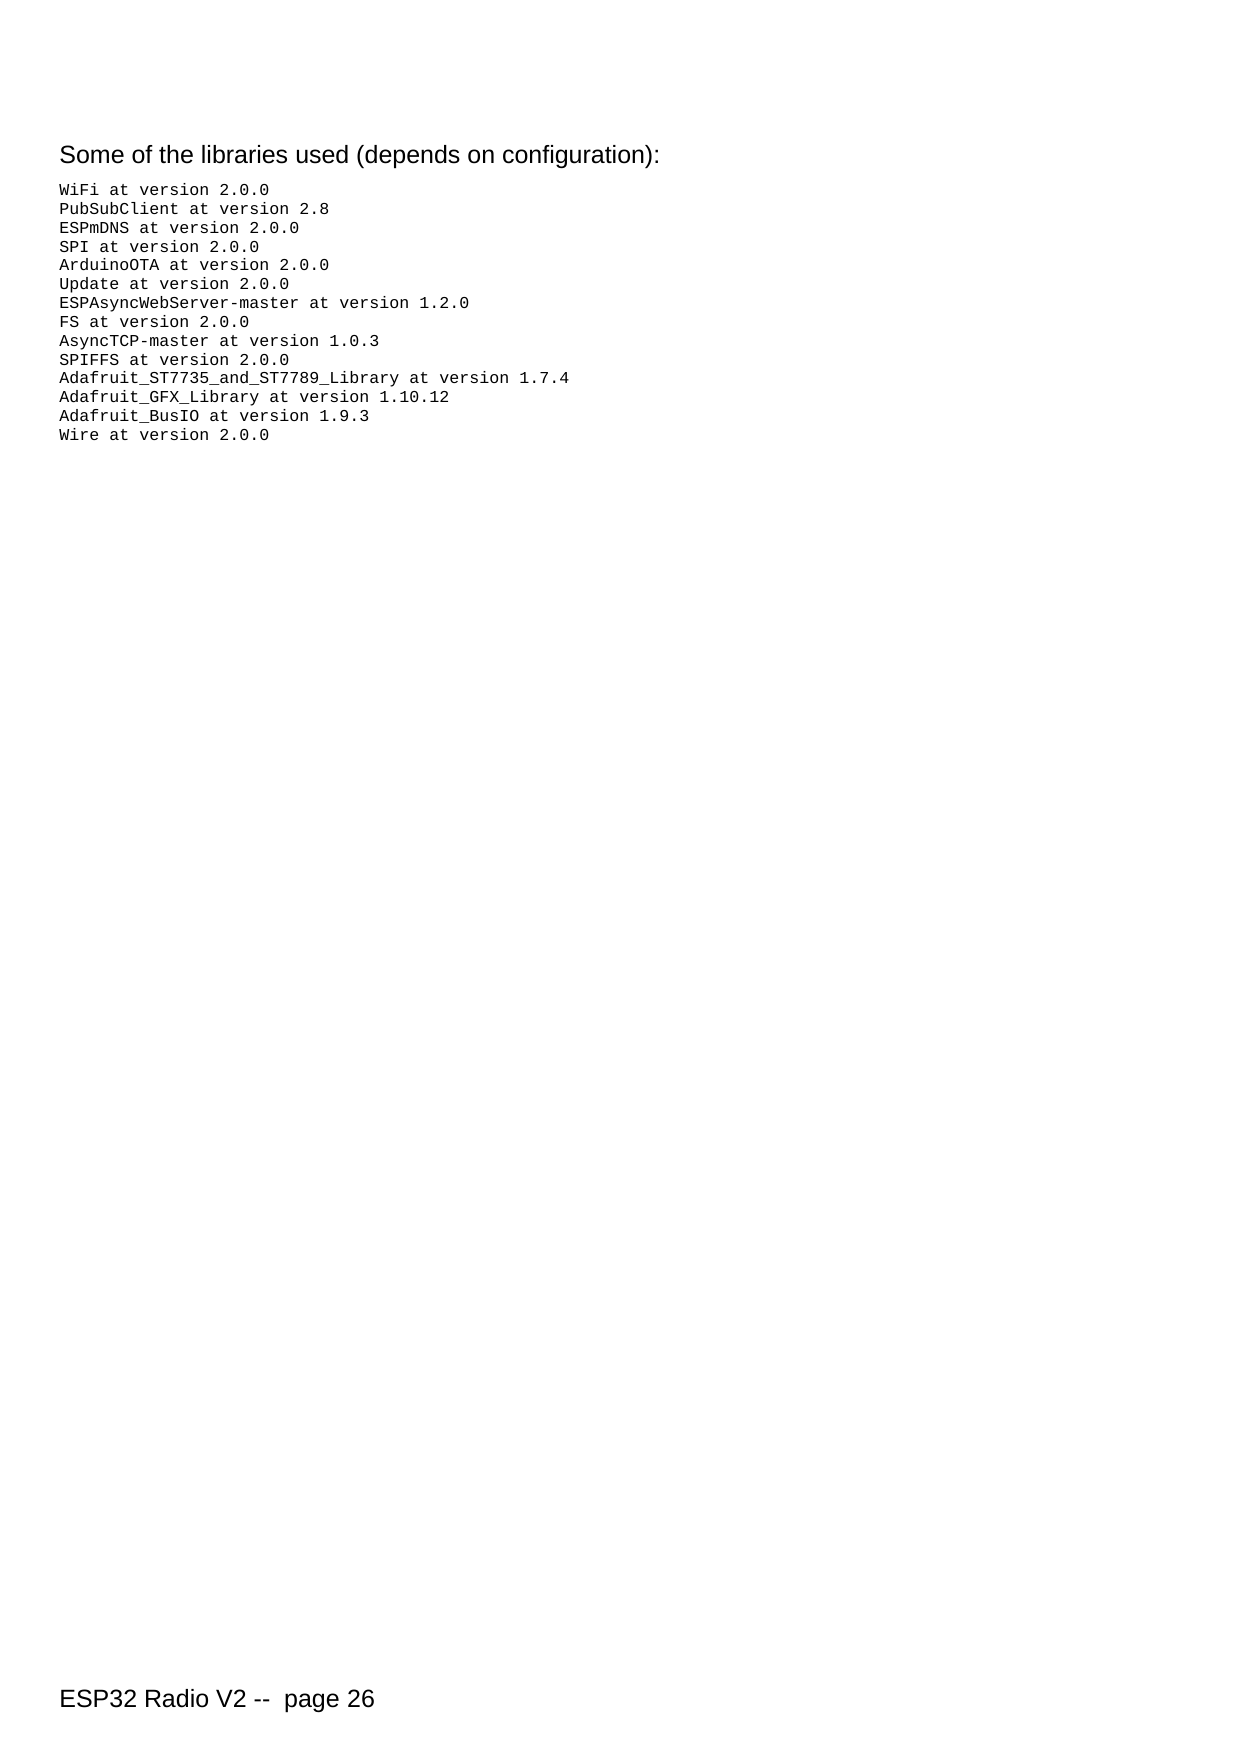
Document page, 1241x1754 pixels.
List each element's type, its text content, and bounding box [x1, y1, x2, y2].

text ESPAsyncWebServer-master at version 1.2.0 [59, 295, 1181, 313]
text Update at version 2.0.0 [59, 276, 1181, 295]
text Wire at version 2.0.0 [59, 427, 1181, 464]
text Some of the libraries used (depends on configuration): [59, 140, 1181, 169]
text Adafruit_BusIO at version 1.9.3 [59, 408, 1181, 427]
text FS at version 2.0.0 [59, 313, 1181, 332]
text AsyncTCP-master at version 1.0.3 [59, 332, 1181, 351]
text ESPmDNS at version 2.0.0 [59, 219, 1181, 238]
text SPI at version 2.0.0 [59, 238, 1181, 257]
text SPIFFS at version 2.0.0 [59, 351, 1181, 370]
text PubSubClient at version 2.8 [59, 200, 1181, 219]
text Adafruit_GFX_Library at version 1.10.12 [59, 389, 1181, 408]
text WiFi at version 2.0.0 [59, 182, 1181, 200]
text ArduinoOTA at version 2.0.0 [59, 257, 1181, 276]
text Adafruit_ST7735_and_ST7789_Library at version 1.7.4 [59, 370, 1181, 389]
